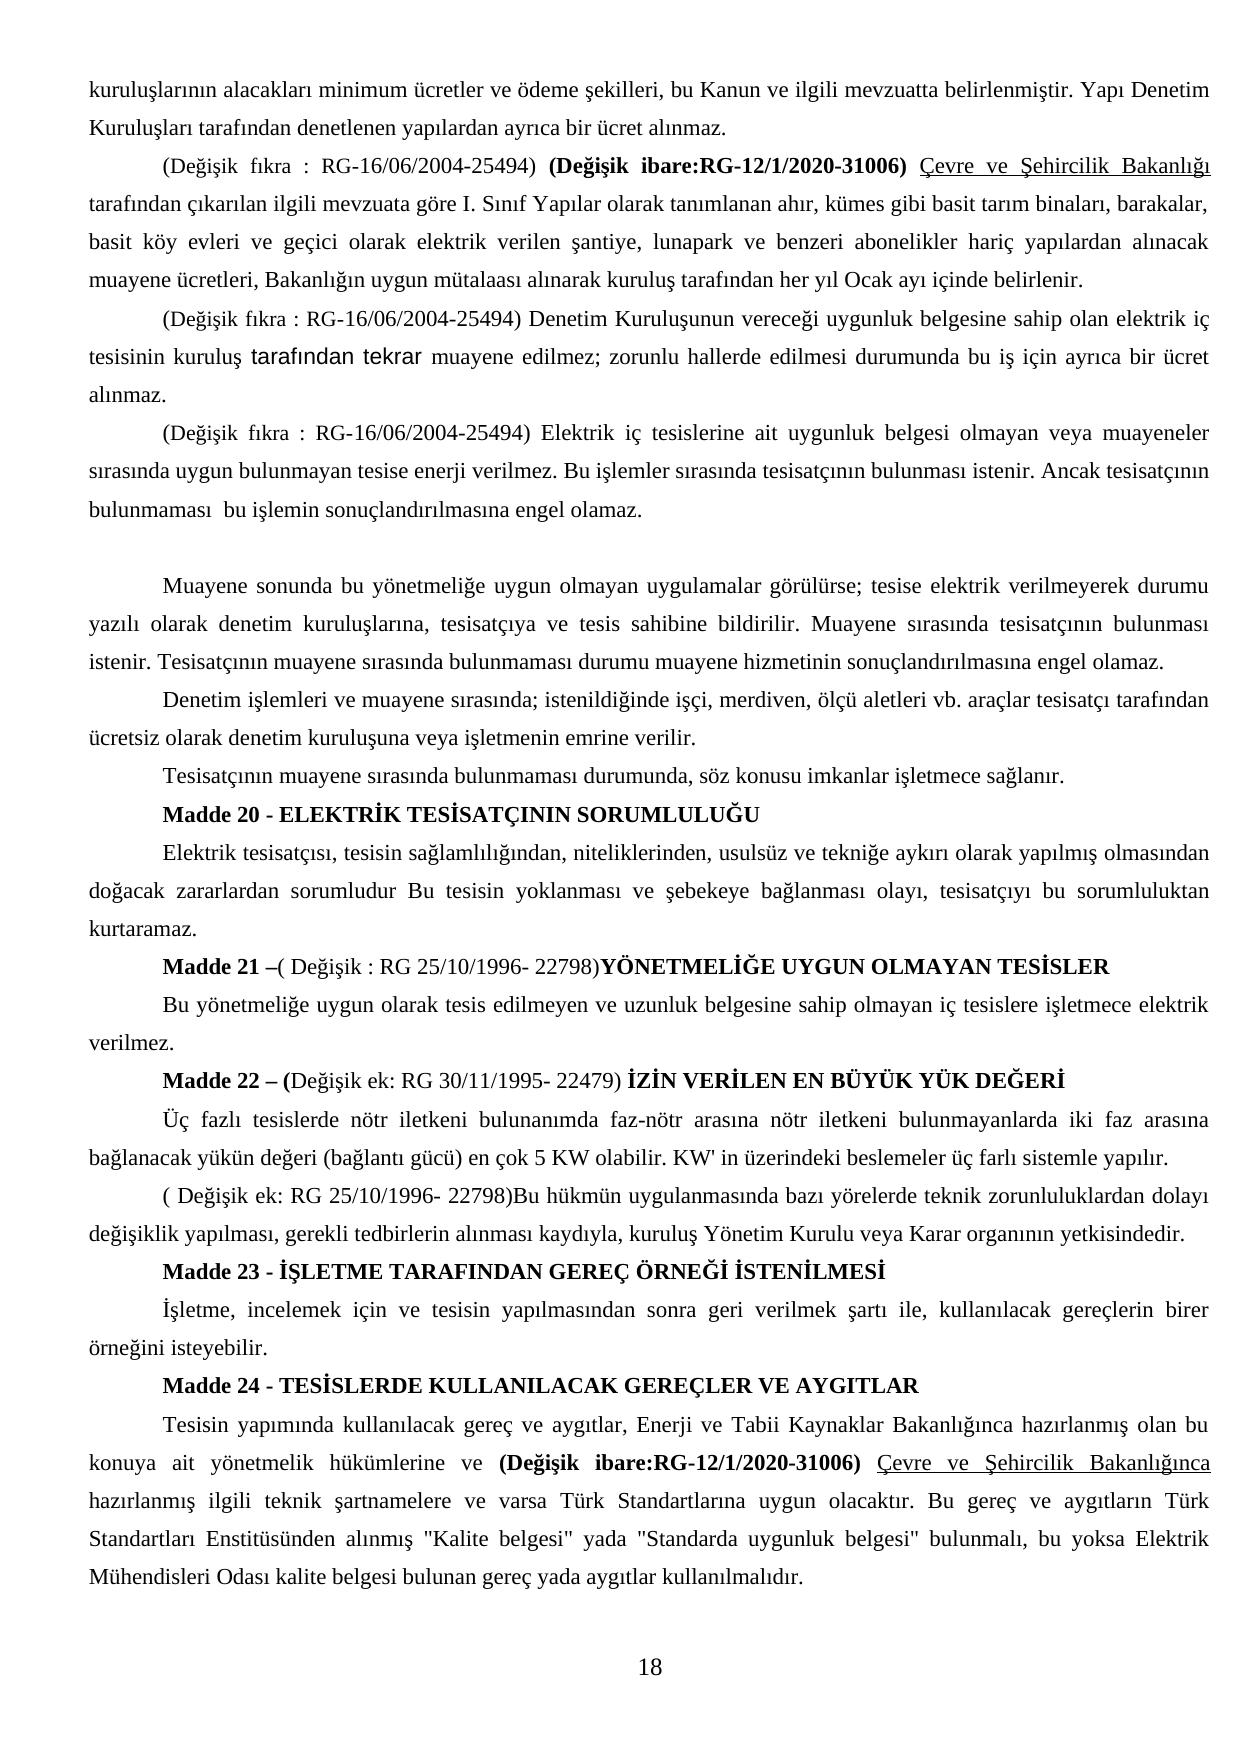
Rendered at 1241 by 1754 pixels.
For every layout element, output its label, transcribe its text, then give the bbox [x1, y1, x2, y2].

text Madde 22 – (Değişik ek: RG 30/11/1995- 22479) İZİN VERİLEN EN BÜYÜK YÜK DEĞERİ [88, 1068, 1211, 1094]
text Tesisin yapımında kullanılacak gereç ve aygıtlar, Enerji ve Tabii Kaynaklar Bakanlığınca hazırlanmış olan bu konuya ait yönetmelik hükümlerine ve (Değişik ibare:RG-12/1/2020-31006) Çevre ve Şehircilik Bakanlığınca hazırlanmış ilgili teknik şartnamelere ve varsa Türk Standartlarına uygun olacaktır. Bu gereç ve aygıtların Türk Standartları Enstitüsünden alınmış "Kalite belgesi" yada "Standarda uygunluk belgesi" bulunmalı, bu yoksa Elektrik Mühendisleri Odası kalite belgesi bulunan gereç yada aygıtlar kullanılmalıdır. [88, 1412, 1211, 1589]
text Elektrik tesisatçısı, tesisin sağlamlılığından, niteliklerinden, usulsüz ve tekniğe aykırı olarak yapılmış olmasından doğacak zararlardan sorumludur Bu tesisin yoklanması ve şebekeye bağlanması olayı, tesisatçıyı bu sorumluluktan kurtaramaz. [88, 840, 1211, 941]
text (Değişik fıkra : RG-16/06/2004-25494) Denetim Kuruluşunun vereceği uygunluk belgesine sahip olan elektrik iç tesisinin kuruluş tarafından tekrar muayene edilmez; zorunlu hallerde edilmesi durumunda bu iş için ayrıca bir ücret alınmaz. [88, 306, 1211, 408]
text Üç fazlı tesislerde nötr iletkeni bulunanımda faz-nötr arasına nötr iletkeni bulunmayanlarda iki faz arasına bağlanacak yükün değeri (bağlantı gücü) en çok 5 KW olabilir. KW' in üzerindeki beslemeler üç farlı sistemle yapılır. [88, 1107, 1211, 1170]
text Muayene sonunda bu yönetmeliğe uygun olmayan uygulamalar görülürse; tesise elektrik verilmeyerek durumu yazılı olarak denetim kuruluşlarına, tesisatçıya ve tesis sahibine bildirilir. Muayene sırasında tesisatçının bulunması istenir. Tesisatçının muayene sırasında bulunmaması durumu muayene hizmetinin sonuçlandırılmasına engel olamaz. [88, 573, 1211, 674]
text ( Değişik ek: RG 25/10/1996- 22798)Bu hükmün uygulanmasında bazı yörelerde teknik zorunluluklardan dolayı değişiklik yapılması, gerekli tedbirlerin alınması kaydıyla, kuruluş Yönetim Kurulu veya Karar organının yetkisindedir. [88, 1183, 1211, 1246]
text Madde 20 - ELEKTRİK TESİSATÇININ SORUMLULUĞU [88, 802, 1211, 827]
text Bu yönetmeliğe uygun olarak tesis edilmeyen ve uzunluk belgesine sahip olmayan iç tesislere işletmece elektrik verilmez. [88, 992, 1211, 1056]
text Denetim işlemleri ve muayene sırasında; istenildiğinde işçi, merdiven, ölçü aletleri vb. araçlar tesisatçı tarafından ücretsiz olarak denetim kuruluşuna veya işletmenin emrine verilir. [88, 687, 1211, 751]
text İşletme, incelemek için ve tesisin yapılmasından sonra geri verilmek şartı ile, kullanılacak gereçlerin birer örneğini isteyebilir. [88, 1297, 1211, 1361]
text Tesisatçının muayene sırasında bulunmaması durumunda, söz konusu imkanlar işletmece sağlanır. [88, 763, 1211, 789]
text Madde 23 - İŞLETME TARAFINDAN GEREÇ ÖRNEĞİ İSTENİLMESİ [88, 1259, 1211, 1284]
text Madde 21 –( Değişik : RG 25/10/1996- 22798)YÖNETMELİĞE UYGUN OLMAYAN TESİSLER [88, 954, 1211, 979]
text kuruluşlarının alacakları minimum ücretler ve ödeme şekilleri, bu Kanun ve ilgili mevzuatta belirlenmiştir. Yapı Denetim Kuruluşları tarafından denetlenen yapılardan ayrıca bir ücret alınmaz. [88, 77, 1211, 140]
text (Değişik fıkra : RG-16/06/2004-25494) Elektrik iç tesislerine ait uygunluk belgesi olmayan veya muayeneler sırasında uygun bulunmayan tesise enerji verilmez. Bu işlemler sırasında tesisatçının bulunması istenir. Ancak tesisatçının bulunmaması bu işlemin sonuçlandırılmasına engel olamaz. [88, 420, 1211, 522]
text (Değişik fıkra : RG-16/06/2004-25494) (Değişik ibare:RG-12/1/2020-31006) Çevre ve Şehircilik Bakanlığı tarafından çıkarılan ilgili mevzuata göre I. Sınıf Yapılar olarak tanımlanan ahır, kümes gibi basit tarım binaları, barakalar, basit köy evleri ve geçici olarak elektrik verilen şantiye, lunapark ve benzeri abonelikler hariç yapılardan alınacak muayene ücretleri, Bakanlığın uygun mütalaası alınarak kuruluş tarafından her yıl Ocak ayı içinde belirlenir. [88, 153, 1211, 293]
text Madde 24 - TESİSLERDE KULLANILACAK GEREÇLER VE AYGITLAR [88, 1373, 1211, 1399]
